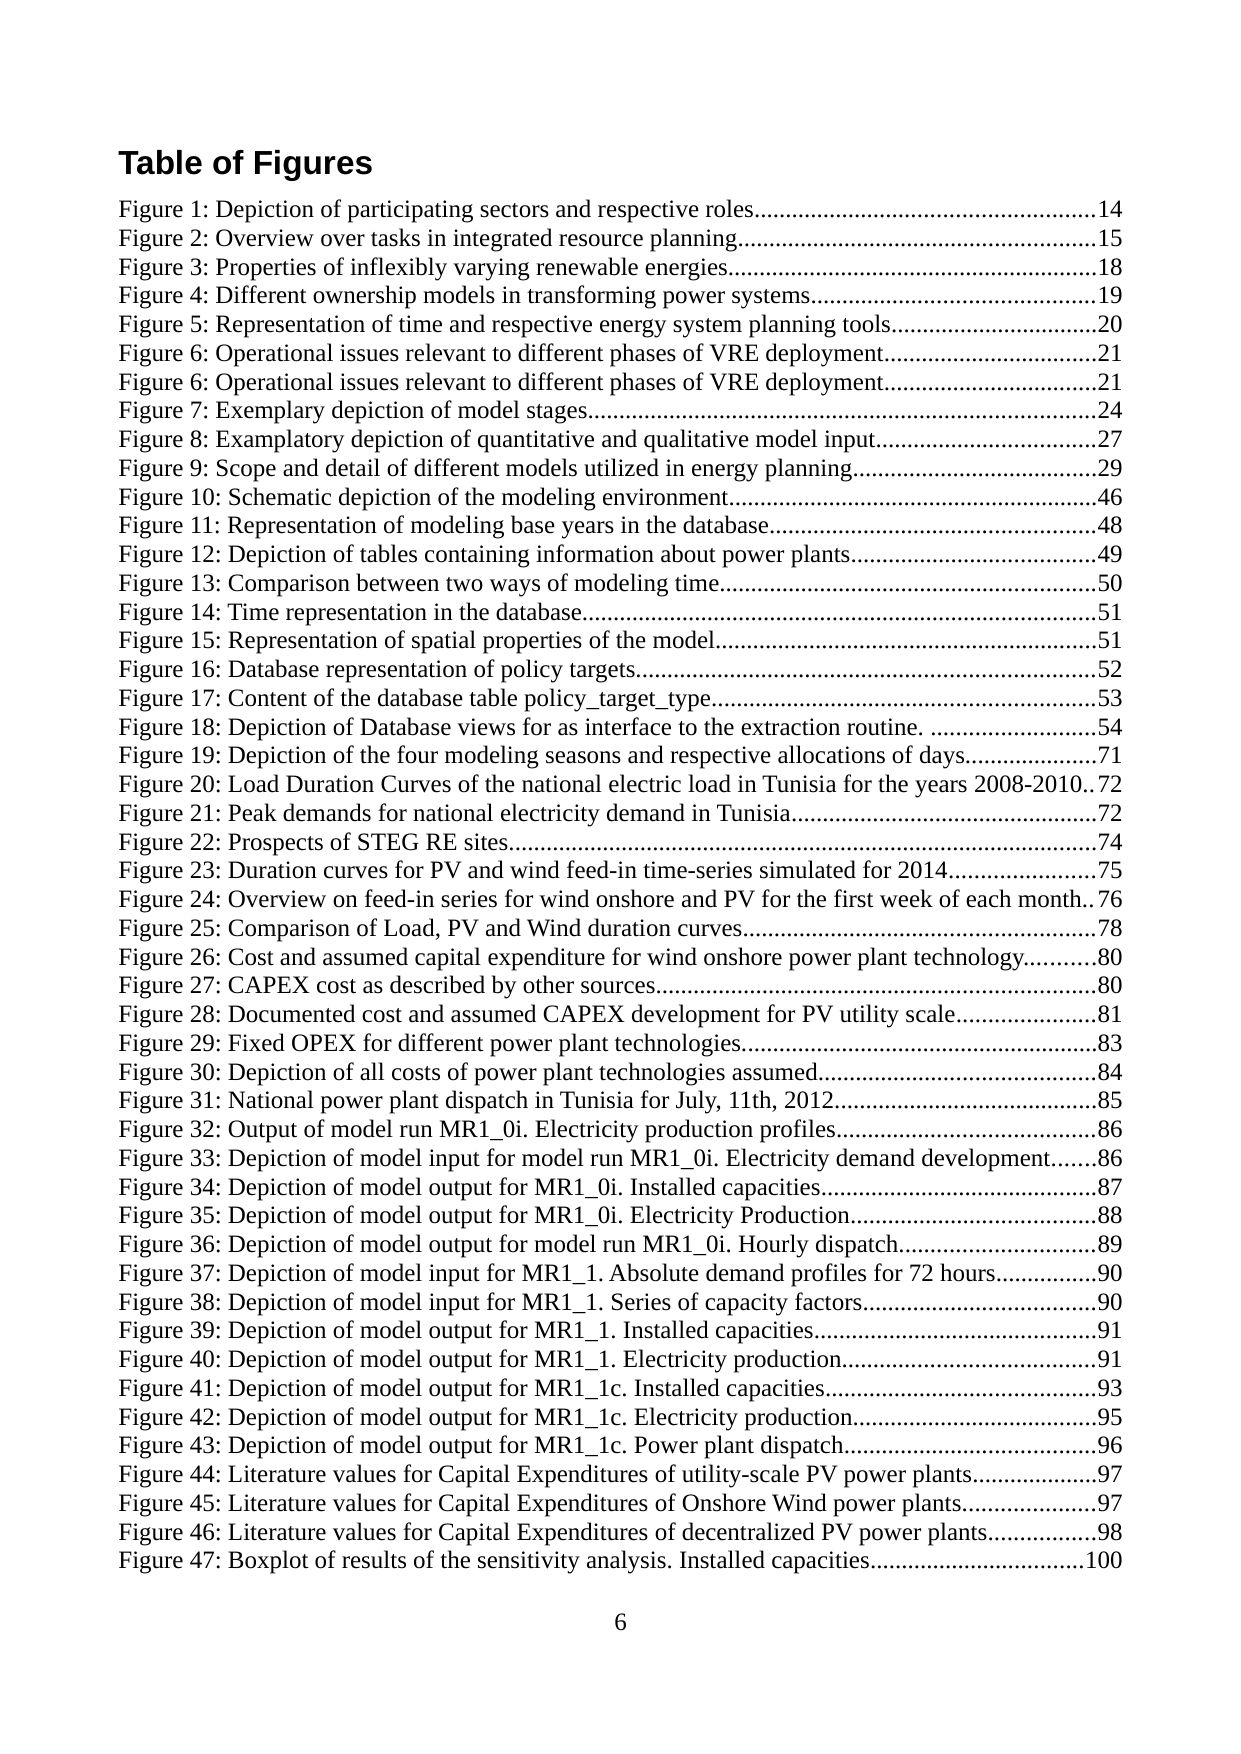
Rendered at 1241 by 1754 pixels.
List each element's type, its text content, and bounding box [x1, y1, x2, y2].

text Figure 24: Overview on feed-in series for wind onshore and PV for the first week of each month. 76 [118, 884, 1122, 913]
text Figure 6: Operational issues relevant to different phases of VRE deployment 21 [118, 338, 1122, 367]
text Figure 12: Depiction of tables containing information about power plants. 49 [118, 539, 1122, 568]
text Figure 42: Depiction of model output for MR1_1c. Electricity production 95 [118, 1402, 1122, 1430]
text Figure 1: Depiction of participating sectors and respective roles 14 [118, 194, 1122, 223]
text Figure 8: Examplatory depiction of quantitative and qualitative model input 27 [118, 424, 1122, 453]
text Figure 46: Literature values for Capital Expenditures of decentralized PV power plants 98 [118, 1517, 1122, 1545]
text Figure 9: Scope and detail of different models utilized in energy planning 29 [118, 453, 1122, 482]
text Figure 6: Operational issues relevant to different phases of VRE deployment 21 [118, 367, 1122, 395]
text Figure 34: Depiction of model output for MR1_0i. Installed capacities 87 [118, 1172, 1122, 1200]
text Figure 33: Depiction of model input for model run MR1_0i. Electricity demand development 86 [118, 1143, 1122, 1172]
text Figure 38: Depiction of model input for MR1_1. Series of capacity factors 90 [118, 1287, 1122, 1315]
text Figure 36: Depiction of model output for model run MR1_0i. Hourly dispatch. 89 [118, 1229, 1122, 1258]
text Figure 4: Different ownership models in transforming power systems 19 [118, 280, 1122, 309]
text Figure 18: Depiction of Database views for as interface to the extraction routine. 54 [118, 712, 1122, 740]
text Figure 20: Load Duration Curves of the national electric load in Tunisia for the years 2008-2010. 72 [118, 769, 1122, 798]
text Figure 47: Boxplot of results of the sensitivity analysis. Installed capacities 100 [118, 1545, 1122, 1574]
text Figure 10: Schematic depiction of the modeling environment 46 [118, 482, 1122, 510]
text Figure 14: Time representation in the database. 51 [118, 597, 1122, 625]
text Figure 41: Depiction of model output for MR1_1c. Installed capacities 93 [118, 1373, 1122, 1402]
subtitle Table of Figures [118, 143, 1122, 182]
text Figure 31: National power plant dispatch in Tunisia for July, 11th, 2012. 85 [118, 1085, 1122, 1114]
text Figure 27: CAPEX cost as described by other sources 80 [118, 970, 1122, 999]
text Figure 37: Depiction of model input for MR1_1. Absolute demand profiles for 72 hours 90 [118, 1258, 1122, 1287]
text Figure 22: Prospects of STEG RE sites. 74 [118, 827, 1122, 855]
text Figure 35: Depiction of model output for MR1_0i. Electricity Production 88 [118, 1200, 1122, 1229]
text Figure 11: Representation of modeling base years in the database 48 [118, 510, 1122, 539]
text Figure 43: Depiction of model output for MR1_1c. Power plant dispatch 96 [118, 1430, 1122, 1459]
text Figure 7: Exemplary depiction of model stages. 24 [118, 395, 1122, 424]
text Figure 19: Depiction of the four modeling seasons and respective allocations of days.. 71 [118, 740, 1122, 769]
text Figure 30: Depiction of all costs of power plant technologies assumed.. 84 [118, 1057, 1122, 1085]
text Figure 32: Output of model run MR1_0i. Electricity production profiles 86 [118, 1114, 1122, 1143]
text Figure 29: Fixed OPEX for different power plant technologies. 83 [118, 1028, 1122, 1057]
text Figure 3: Properties of inflexibly varying renewable energies 18 [118, 252, 1122, 280]
text Figure 13: Comparison between two ways of modeling time 50 [118, 568, 1122, 597]
text Figure 26: Cost and assumed capital expenditure for wind onshore power plant technology.. 80 [118, 942, 1122, 970]
text Figure 40: Depiction of model output for MR1_1. Electricity production 91 [118, 1344, 1122, 1373]
text Figure 5: Representation of time and respective energy system planning tools 20 [118, 309, 1122, 338]
text Figure 21: Peak demands for national electricity demand in Tunisia 72 [118, 798, 1122, 827]
text Figure 28: Documented cost and assumed CAPEX development for PV utility scale 81 [118, 999, 1122, 1028]
text Figure 23: Duration curves for PV and wind feed-in time-series simulated for 2014 75 [118, 855, 1122, 884]
text Figure 39: Depiction of model output for MR1_1. Installed capacities 91 [118, 1315, 1122, 1344]
text Figure 45: Literature values for Capital Expenditures of Onshore Wind power plants 97 [118, 1488, 1122, 1517]
text Figure 2: Overview over tasks in integrated resource planning 15 [118, 223, 1122, 252]
text Figure 16: Database representation of policy targets. 52 [118, 654, 1122, 683]
text Figure 25: Comparison of Load, PV and Wind duration curves 78 [118, 913, 1122, 942]
text Figure 15: Representation of spatial properties of the model. 51 [118, 625, 1122, 654]
text Figure 17: Content of the database table policy_target_type.. 53 [118, 683, 1122, 712]
text Figure 44: Literature values for Capital Expenditures of utility-scale PV power plants 97 [118, 1459, 1122, 1488]
